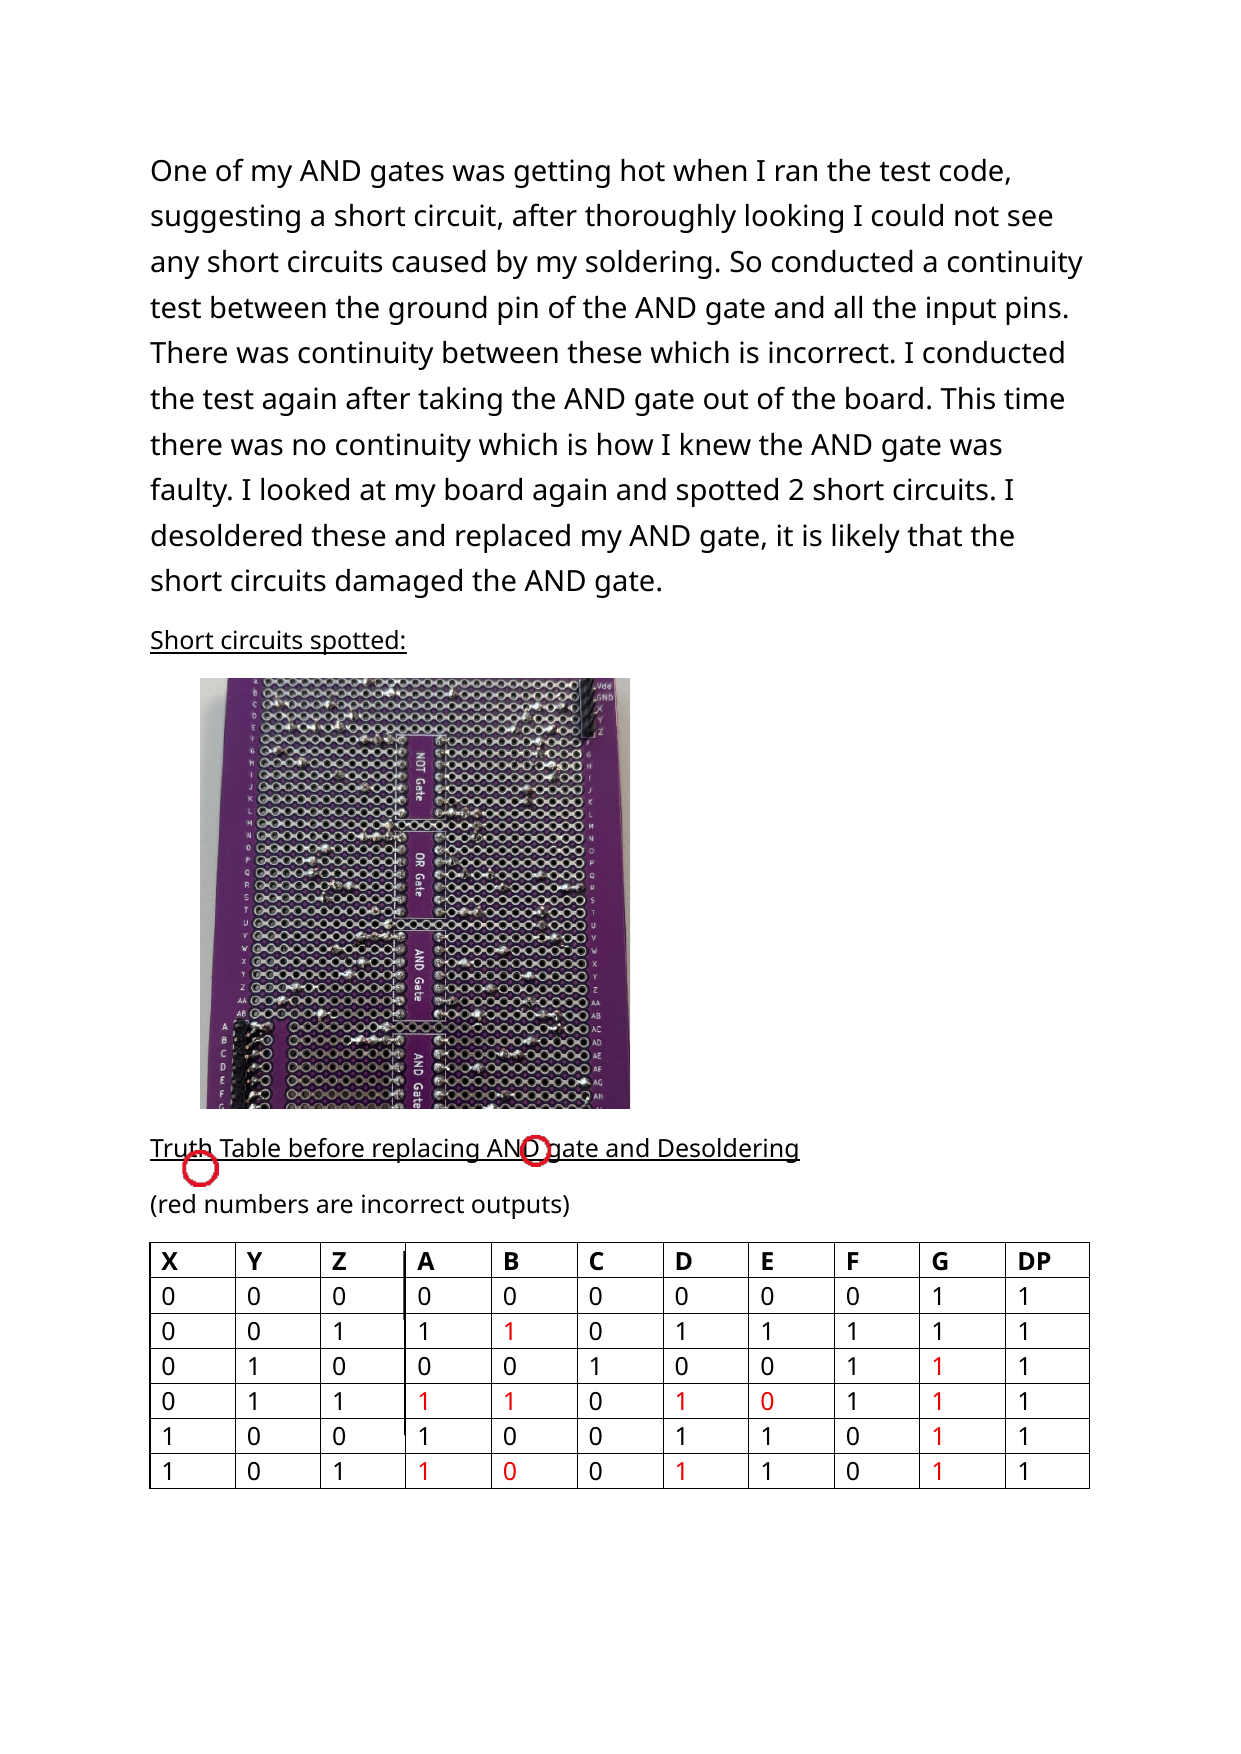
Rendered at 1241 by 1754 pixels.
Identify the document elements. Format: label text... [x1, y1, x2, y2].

table_cell 1 [835, 1349, 919, 1383]
table_cell 1 [664, 1384, 748, 1418]
table_cell 1 [406, 1384, 491, 1418]
table_cell 1 [835, 1384, 919, 1418]
table_cell 1 [578, 1349, 663, 1383]
table_cell 1 [664, 1454, 748, 1488]
table_cell 1 [321, 1454, 405, 1488]
text Truth Table before replacing AND gate and Desoldering [150, 1131, 1090, 1164]
table_header G [920, 1243, 1005, 1277]
table_header Z [321, 1243, 405, 1277]
table_cell 1 [151, 1454, 235, 1488]
table_cell 0 [749, 1278, 834, 1312]
table_cell 0 [321, 1419, 405, 1453]
table_cell 1 [1006, 1454, 1089, 1488]
table_cell 1 [1006, 1278, 1089, 1312]
table_cell 1 [1006, 1314, 1089, 1347]
table_header D [664, 1243, 748, 1277]
text One of my AND gates was getting hot when I ran the test code, suggesting a short circuit, after thoroughly looking I could not see any short circuits caused by my soldering. So conducted a continuity test between the ground pin of the AND gate and all the input pins. There was continuity between these which is incorrect. I conducted the test again after taking the AND gate out of the board. This time there was no continuity which is how I knew the AND gate was faulty. I looked at my board again and spotted 2 short circuits. I desoldered these and replaced my AND gate, it is likely that the short circuits damaged the AND gate. [150, 150, 1090, 600]
table_cell 0 [749, 1349, 834, 1383]
table_cell 1 [1006, 1384, 1089, 1418]
table_cell 0 [492, 1454, 577, 1488]
table_cell 0 [835, 1278, 919, 1312]
table_cell 1 [406, 1419, 491, 1453]
table_header C [578, 1243, 663, 1277]
text Short circuits spotted: [150, 623, 1090, 657]
table_cell 0 [406, 1349, 491, 1383]
table_cell 1 [749, 1314, 834, 1347]
table_cell 0 [151, 1349, 235, 1383]
table_cell 0 [151, 1384, 235, 1418]
table_cell 1 [151, 1419, 235, 1453]
table_cell 0 [492, 1278, 577, 1312]
table_cell 0 [236, 1454, 320, 1488]
table_cell 1 [664, 1314, 748, 1347]
table_header B [492, 1243, 577, 1277]
table_cell 0 [151, 1278, 235, 1312]
table_cell 1 [920, 1278, 1005, 1312]
table_cell 0 [578, 1278, 663, 1312]
table_cell 0 [578, 1314, 663, 1347]
table_cell 0 [578, 1454, 663, 1488]
table_header A [406, 1243, 491, 1277]
table_cell 1 [406, 1454, 491, 1488]
table_cell 0 [236, 1278, 320, 1312]
table_cell 0 [578, 1419, 663, 1453]
table_cell 1 [492, 1314, 577, 1347]
table_cell 0 [406, 1278, 491, 1312]
table_cell 1 [236, 1384, 320, 1418]
table_header X [151, 1243, 235, 1277]
table_cell 0 [151, 1314, 235, 1347]
table_cell 1 [920, 1419, 1005, 1453]
table_cell 0 [492, 1349, 577, 1383]
table_cell 1 [406, 1314, 491, 1347]
table_cell 0 [236, 1419, 320, 1453]
table_cell 0 [664, 1349, 748, 1383]
table_cell 0 [236, 1314, 320, 1347]
table_cell 1 [920, 1349, 1005, 1383]
table_cell 0 [835, 1419, 919, 1453]
table_header Y [236, 1243, 320, 1277]
table_cell 0 [664, 1278, 748, 1312]
table_cell 1 [236, 1349, 320, 1383]
table_cell 1 [920, 1314, 1005, 1347]
table_cell 1 [835, 1314, 919, 1347]
table_cell 1 [920, 1384, 1005, 1418]
table_cell 0 [492, 1419, 577, 1453]
table_header DP [1006, 1243, 1089, 1277]
table_header E [749, 1243, 834, 1277]
table_cell 1 [321, 1384, 404, 1418]
text (red numbers are incorrect outputs) [150, 1186, 1090, 1220]
table_header F [835, 1243, 919, 1277]
table_cell 0 [578, 1384, 663, 1418]
table_cell 0 [835, 1454, 919, 1488]
table_cell 0 [321, 1278, 403, 1312]
table_cell 0 [749, 1384, 834, 1418]
table_cell 1 [664, 1419, 748, 1453]
table_cell 1 [492, 1384, 577, 1418]
table_cell 1 [1006, 1349, 1089, 1383]
table_cell 1 [321, 1314, 404, 1347]
table_cell 1 [1006, 1419, 1089, 1453]
table_cell 0 [321, 1349, 404, 1383]
table_cell 1 [749, 1419, 834, 1453]
table_cell 1 [749, 1454, 834, 1488]
table_cell 1 [920, 1454, 1005, 1488]
